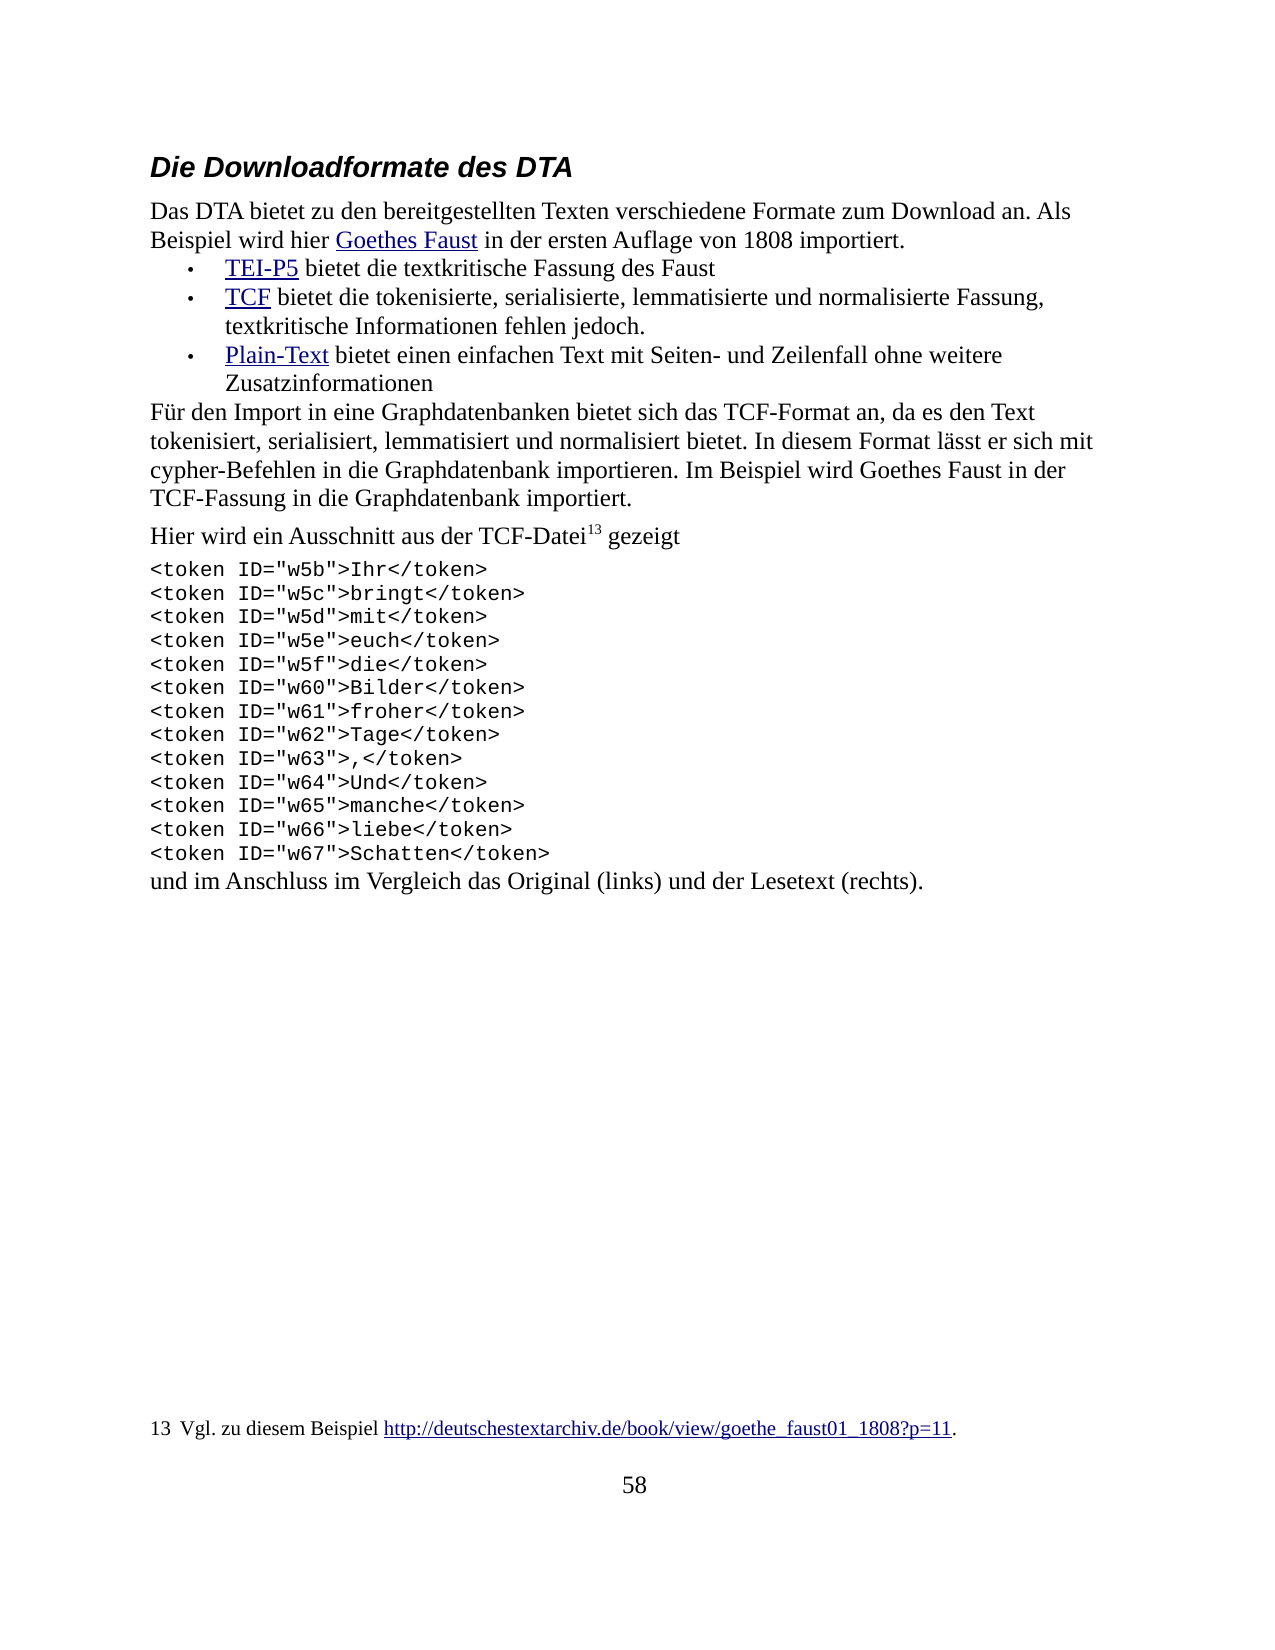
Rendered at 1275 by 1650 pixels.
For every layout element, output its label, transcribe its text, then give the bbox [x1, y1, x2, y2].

text <token ID="w5d">mit</token> [150, 606, 1125, 630]
subtitle Die Downloadformate des DTA [150, 150, 1125, 183]
text <token ID="w63">,</token> [150, 748, 1125, 772]
list Plain-Text bietet einen einfachen Text mit Seiten- und Zeilenfall ohne weitere Zusatzinformationen [187, 340, 1125, 397]
text Das DTA bietet zu den bereitgestellten Texten verschiedene Formate zum Download an. Als Beispiel wird hier Goethes Faust in der ersten Auflage von 1808 importiert. [150, 196, 1125, 253]
list TEI-P5 bietet die textkritische Fassung des Faust [187, 253, 1125, 282]
text <token ID="w5c">bringt</token> [150, 583, 1125, 606]
text <token ID="w5b">Ihr</token> [150, 559, 1125, 583]
list TCF bietet die tokenisierte, serialisierte, lemmatisierte und normalisierte Fassung, textkritische Informationen fehlen jedoch. [187, 282, 1125, 340]
text <token ID="w66">liebe</token> [150, 819, 1125, 843]
text Vgl. zu diesem Beispiel http://deutschestextarchiv.de/book/view/goethe_faust01_1808?p=11. [150, 1416, 1125, 1440]
text <token ID="w60">Bilder</token> [150, 677, 1125, 701]
text Für den Import in eine Graphdatenbanken bietet sich das TCF-Format an, da es den Text tokenisiert, serialisiert, lemmatisiert und normalisiert bietet. In diesem Format lässt er sich mit cypher-Befehlen in die Graphdatenbank importieren. Im Beispiel wird Goethes Faust in der TCF-Fassung in die Graphdatenbank importiert. [150, 397, 1125, 512]
text und im Anschluss im Vergleich das Original (links) und der Lesetext (rechts). [150, 866, 1125, 895]
text Hier wird ein Ausschnitt aus der TCF-Datei gezeigt [150, 521, 1125, 550]
text <token ID="w64">Und</token> [150, 772, 1125, 795]
text <token ID="w5f">die</token> [150, 653, 1125, 677]
text <token ID="w61">froher</token> [150, 701, 1125, 724]
text <token ID="w5e">euch</token> [150, 630, 1125, 653]
text <token ID="w67">Schatten</token> [150, 843, 1125, 866]
text <token ID="w65">manche</token> [150, 795, 1125, 819]
text <token ID="w62">Tage</token> [150, 724, 1125, 748]
